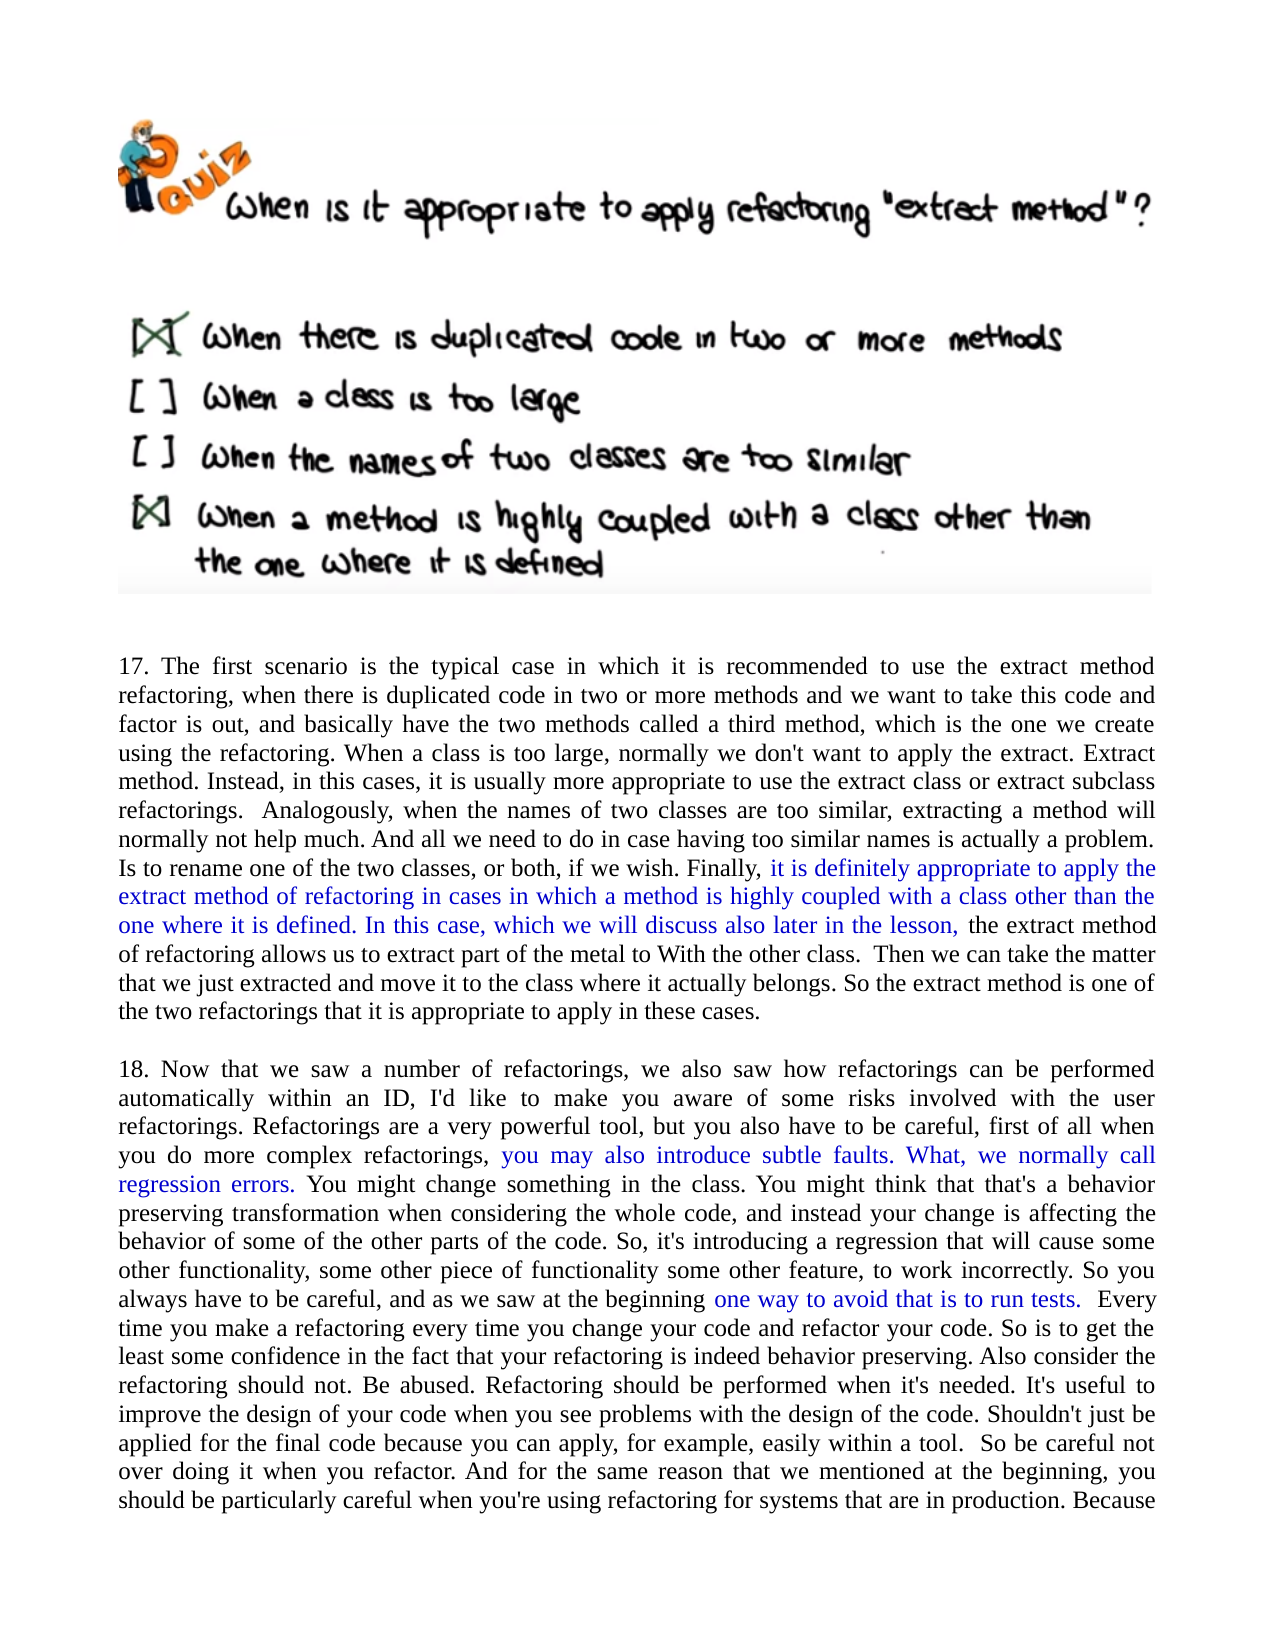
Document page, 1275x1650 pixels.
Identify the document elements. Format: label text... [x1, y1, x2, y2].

text 17. The first scenario is the typical case in which it is recommended to use the extract method refactoring, when there is duplicated code in two or more methods and we want to take this code and factor is out, and basically have the two methods called a third method, which is the one we create using the refactoring. When a class is too large, normally we don't want to apply the extract. Extract method. Instead, in this cases, it is usually more appropriate to use the extract class or extract subclass refactorings. Analogously, when the names of two classes are too similar, extracting a method will normally not help much. And all we need to do in case having too similar names is actually a problem. Is to rename one of the two classes, or both, if we wish. Finally, it is definitely appropriate to apply the extract method of refactoring in cases in which a method is highly coupled with a class other than the one where it is defined. In this case, which we will discuss also later in the lesson, the extract method of refactoring allows us to extract part of the metal to With the other class. Then we can take the matter that we just extracted and move it to the class where it actually belongs. So the extract method is one of the two refactorings that it is appropriate to apply in these cases. [118, 651, 1157, 1025]
text 18. Now that we saw a number of refactorings, we also saw how refactorings can be performed automatically within an ID, I'd like to make you aware of some risks involved with the user refactorings. Refactorings are a very powerful tool, but you also have to be careful, first of all when you do more complex refactorings, you may also introduce subtle faults. What, we normally call regression errors. You might change something in the class. You might think that that's a behavior preserving transformation when considering the whole code, and instead your change is affecting the behavior of some of the other parts of the code. So, it's introducing a regression that will cause some other functionality, some other piece of functionality some other feature, to work incorrectly. So you always have to be careful, and as we saw at the beginning one way to avoid that is to run tests. Every time you make a refactoring every time you change your code and refactor your code. So is to get the least some confidence in the fact that your refactoring is indeed behavior preserving. Also consider the refactoring should not. Be abused. Refactoring should be performed when it's needed. It's useful to improve the design of your code when you see problems with the design of the code. Shouldn't just be applied for the final code because you can apply, for example, easily within a tool. So be careful not over doing it when you refactor. And for the same reason that we mentioned at the beginning, you should be particularly careful when you're using refactoring for systems that are in production. Because [118, 1054, 1157, 1514]
picture [118, 118, 1157, 594]
